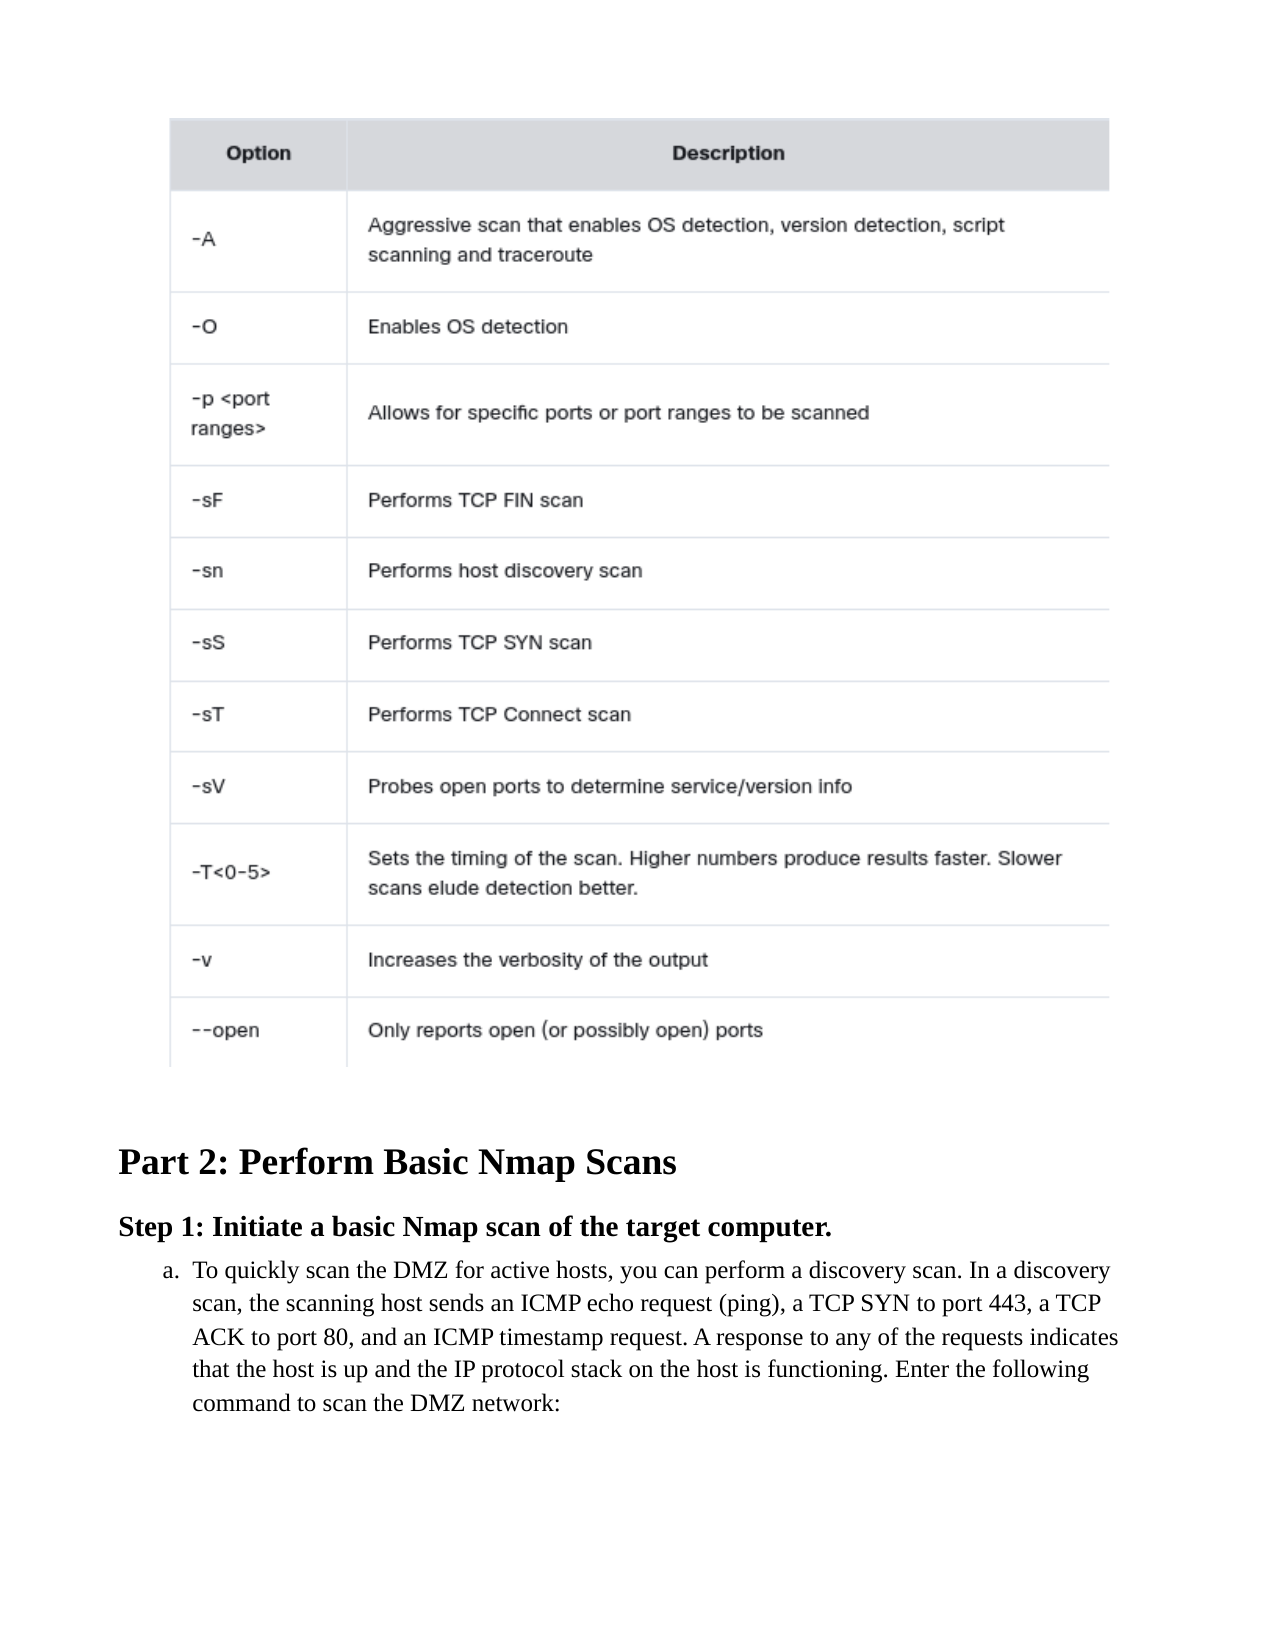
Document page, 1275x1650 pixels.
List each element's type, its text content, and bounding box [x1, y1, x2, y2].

picture [165, 118, 1110, 1067]
subtitle Part 2: Perform Basic Nmap Scans [118, 1139, 1157, 1182]
list To quickly scan the DMZ for active hosts, you can perform a discovery scan. In a discovery scan, the scanning host sends an ICMP echo request (ping), a TCP SYN to port 443, a TCP ACK to port 80, and an ICMP timestamp request. A response to any of the requests indicates that the host is up and the IP protocol stack on the host is functioning. Enter the following command to scan the DMZ network: [162, 1256, 1157, 1416]
subtitle Step 1: Initiate a basic Nmap scan of the target computer. [118, 1209, 1157, 1243]
